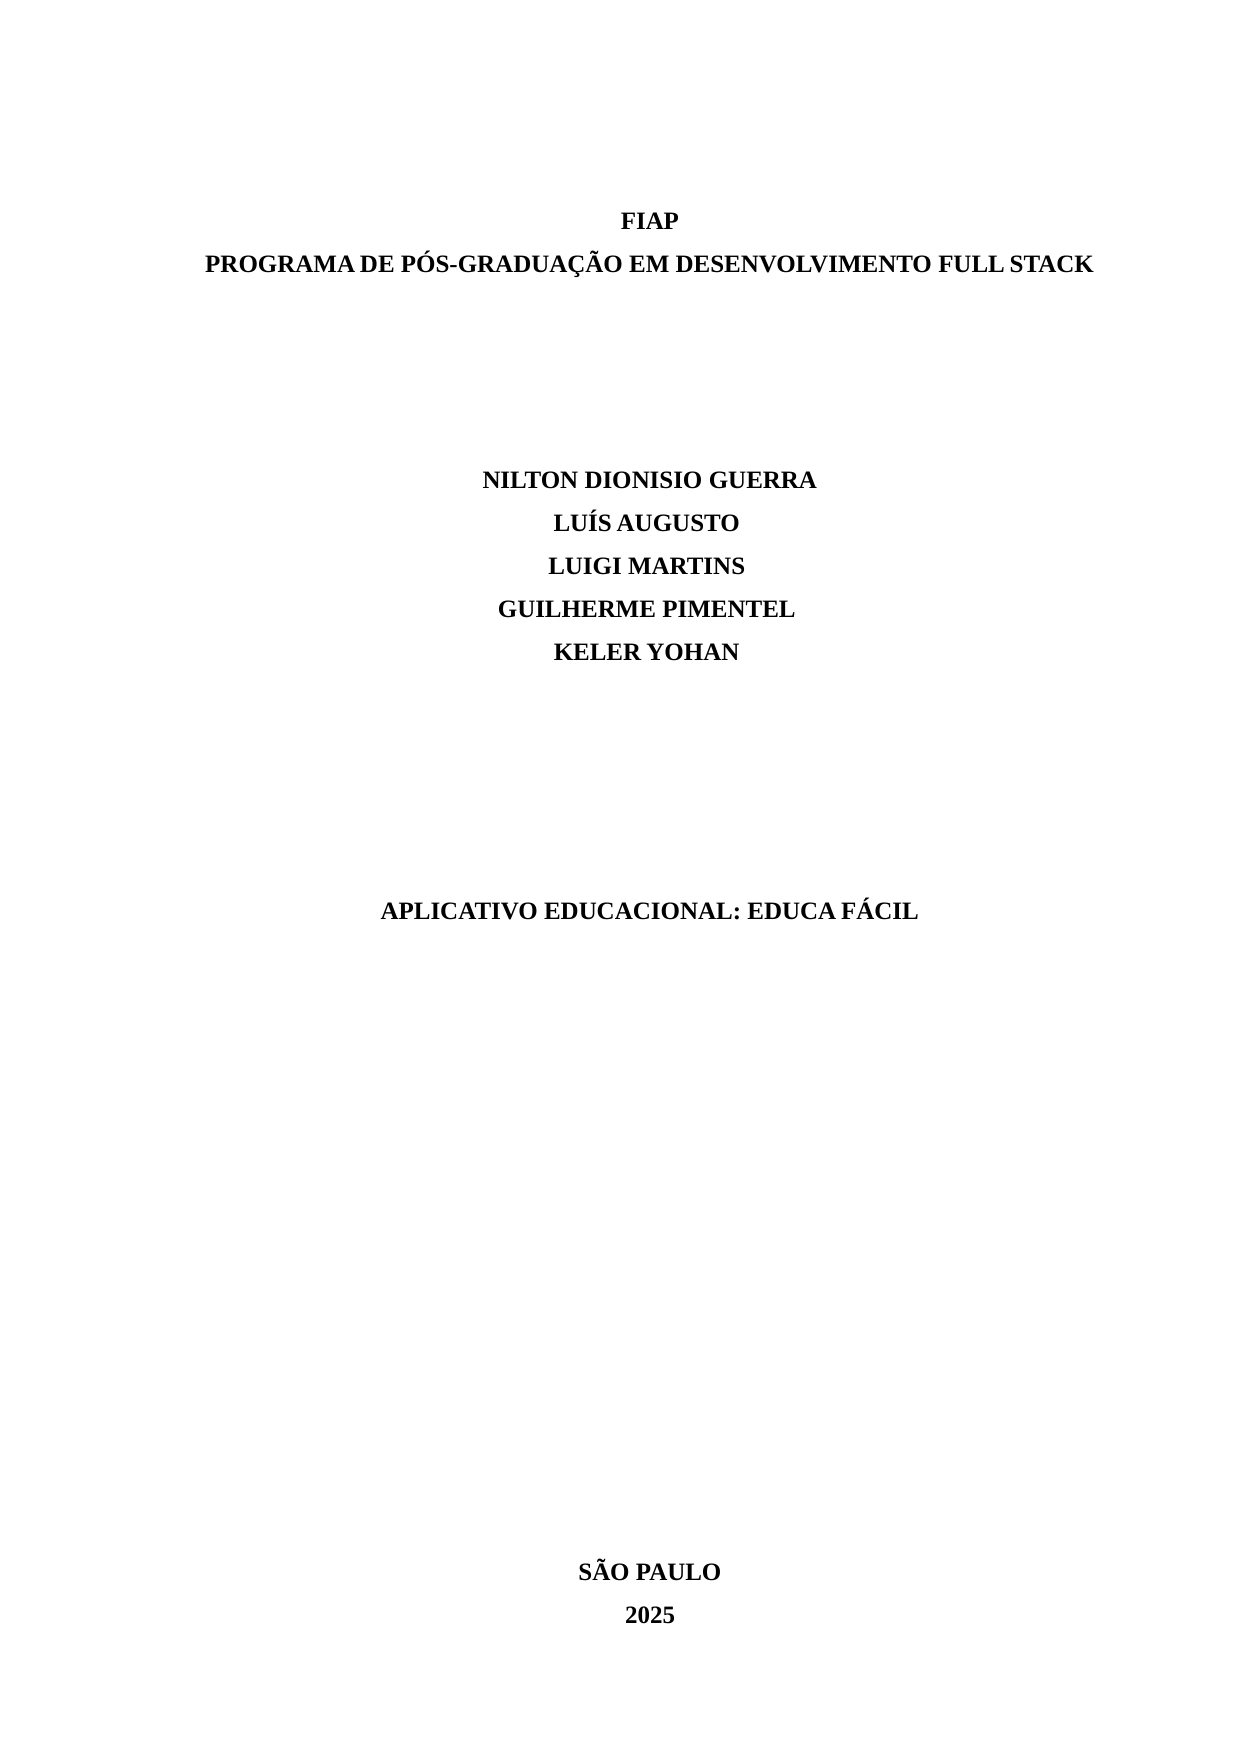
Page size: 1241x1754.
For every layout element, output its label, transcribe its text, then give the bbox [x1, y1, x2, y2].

text GUILHERME PIMENTEL [177, 594, 1122, 623]
text APLICATIVO EDUCACIONAL: EDUCA FÁCIL [177, 896, 1122, 925]
text SÃO PAULO [177, 1557, 1122, 1586]
text 2025 [177, 1600, 1122, 1629]
text LUIGI MARTINS [177, 551, 1122, 580]
text LUÍS AUGUSTO [177, 508, 1122, 537]
text NILTON DIONISIO GUERRA [177, 465, 1122, 493]
text FIAP [177, 206, 1122, 235]
text KELER YOHAN [177, 637, 1122, 666]
text PROGRAMA DE PÓS-GRADUAÇÃO EM DESENVOLVIMENTO FULL STACK [177, 249, 1122, 278]
